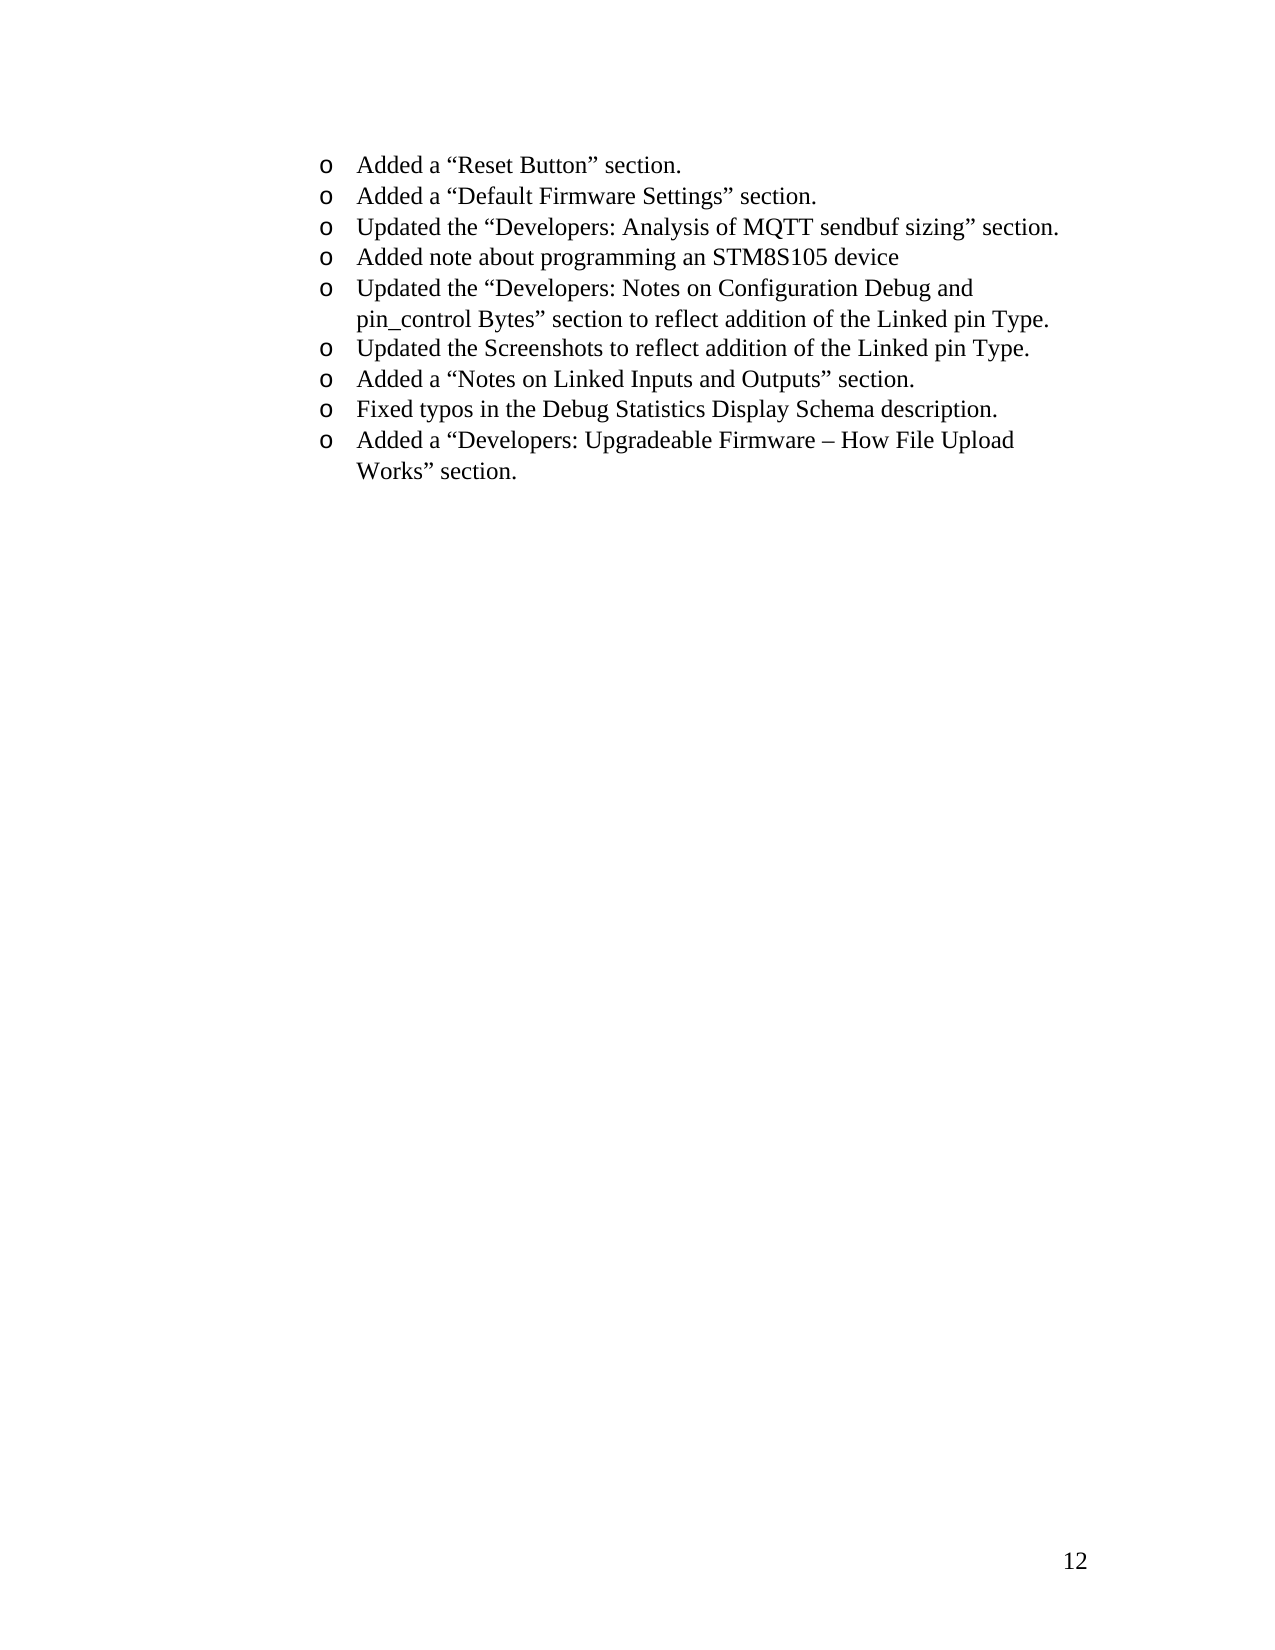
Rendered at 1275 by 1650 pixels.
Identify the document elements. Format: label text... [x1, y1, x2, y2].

list Added a “Notes on Linked Inputs and Outputs” section. [319, 364, 1087, 394]
list Added note about programming an STM8S105 device [319, 242, 1087, 273]
list Added a “Default Firmware Settings” section. [319, 181, 1087, 212]
list Added a “Developers: Upgradeable Firmware – How File Upload Works” section. [319, 425, 1087, 485]
list Added a “Reset Button” section. [319, 150, 1087, 181]
list Updated the “Developers: Analysis of MQTT sendbuf sizing” section. [319, 212, 1087, 242]
list Fixed typos in the Debug Statistics Display Schema description. [319, 394, 1087, 425]
list Updated the Screenshots to reflect addition of the Linked pin Type. [319, 333, 1087, 364]
list Updated the “Developers: Notes on Configuration Debug and pin_control Bytes” section to reflect addition of the Linked pin Type. [319, 273, 1087, 333]
